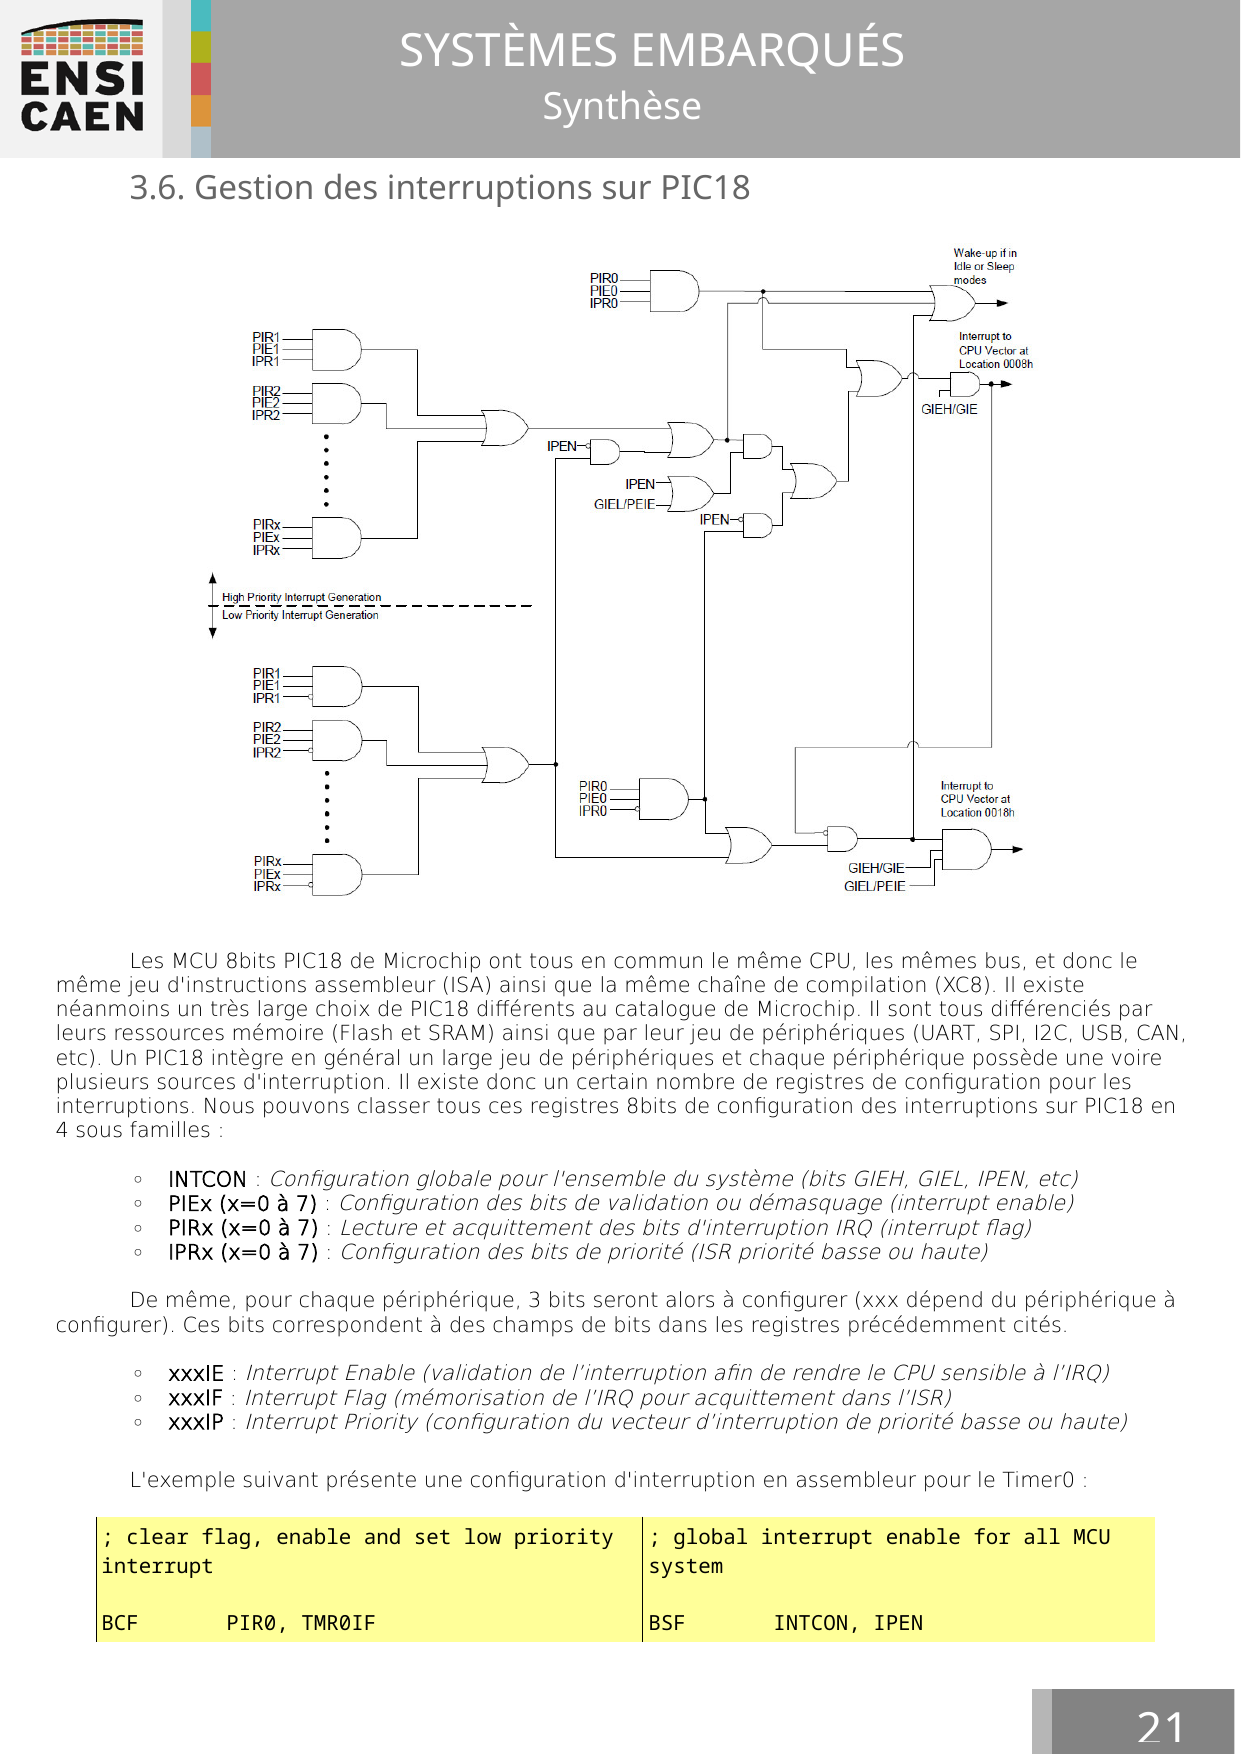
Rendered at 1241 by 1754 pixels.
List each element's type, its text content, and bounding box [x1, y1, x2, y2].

list PIRx (x=0 à 7) : Lecture et acquittement des bits d'interruption IRQ (interrupt flag) [130, 1216, 1189, 1240]
list IPRx (x=0 à 7) : Configuration des bits de priorité (ISR priorité basse ou haute) [130, 1240, 1189, 1264]
list xxxIP : Interrupt Priority (configuration du vecteur d’interruption de priorité basse ou haute) [130, 1410, 1189, 1434]
list xxxIE : Interrupt Enable (validation de l’interruption afin de rendre le CPU sensible à l’IRQ) [130, 1361, 1189, 1386]
text 3.6. Gestion des interruptions sur PIC18 [55, 164, 1189, 209]
text L'exemple suivant présente une configuration d'interruption en assembleur pour le Timer0 : [55, 1468, 1189, 1492]
list INTCON : Configuration globale pour l'ensemble du système (bits GIEH, GIEL, IPEN, etc) [130, 1167, 1189, 1191]
picture [1032, 1689, 1235, 1754]
text Les MCU 8bits PIC18 de Microchip ont tous en commun le même CPU, les mêmes bus, et donc le même jeu d'instructions assembleur (ISA) ainsi que la même chaîne de compilation (XC8). Il existe néanmoins un très large choix de PIC18 différents au catalogue de Microchip. Il sont tous différenciés par leurs ressources mémoire (Flash et SRAM) ainsi que par leur jeu de périphériques (UART, SPI, I2C, USB, CAN, etc). Un PIC18 intègre en général un large jeu de périphériques et chaque périphérique possède une voire plusieurs sources d'interruption. Il existe donc un certain nombre de registres de configuration pour les interruptions. Nous pouvons classer tous ces registres 8bits de configuration des interruptions sur PIC18 en 4 sous familles : [55, 949, 1189, 1143]
picture [0, 0, 1241, 158]
table_header ; global interrupt enable for all MCU system BSF INTCON, IPEN [643, 1517, 1155, 1642]
list PIEx (x=0 à 7) : Configuration des bits de validation ou démasquage (interrupt enable) [130, 1191, 1189, 1216]
table_header ; clear flag, enable and set low priority interrupt BCF PIR0, TMR0IF [97, 1517, 642, 1642]
text De même, pour chaque périphérique, 3 bits seront alors à configurer (xxx dépend du périphérique à configurer). Ces bits correspondent à des champs de bits dans les registres précédemment cités. [55, 1288, 1189, 1337]
picture [200, 243, 1044, 901]
list xxxIF : Interrupt Flag (mémorisation de l’IRQ pour acquittement dans l’ISR) [130, 1386, 1189, 1410]
